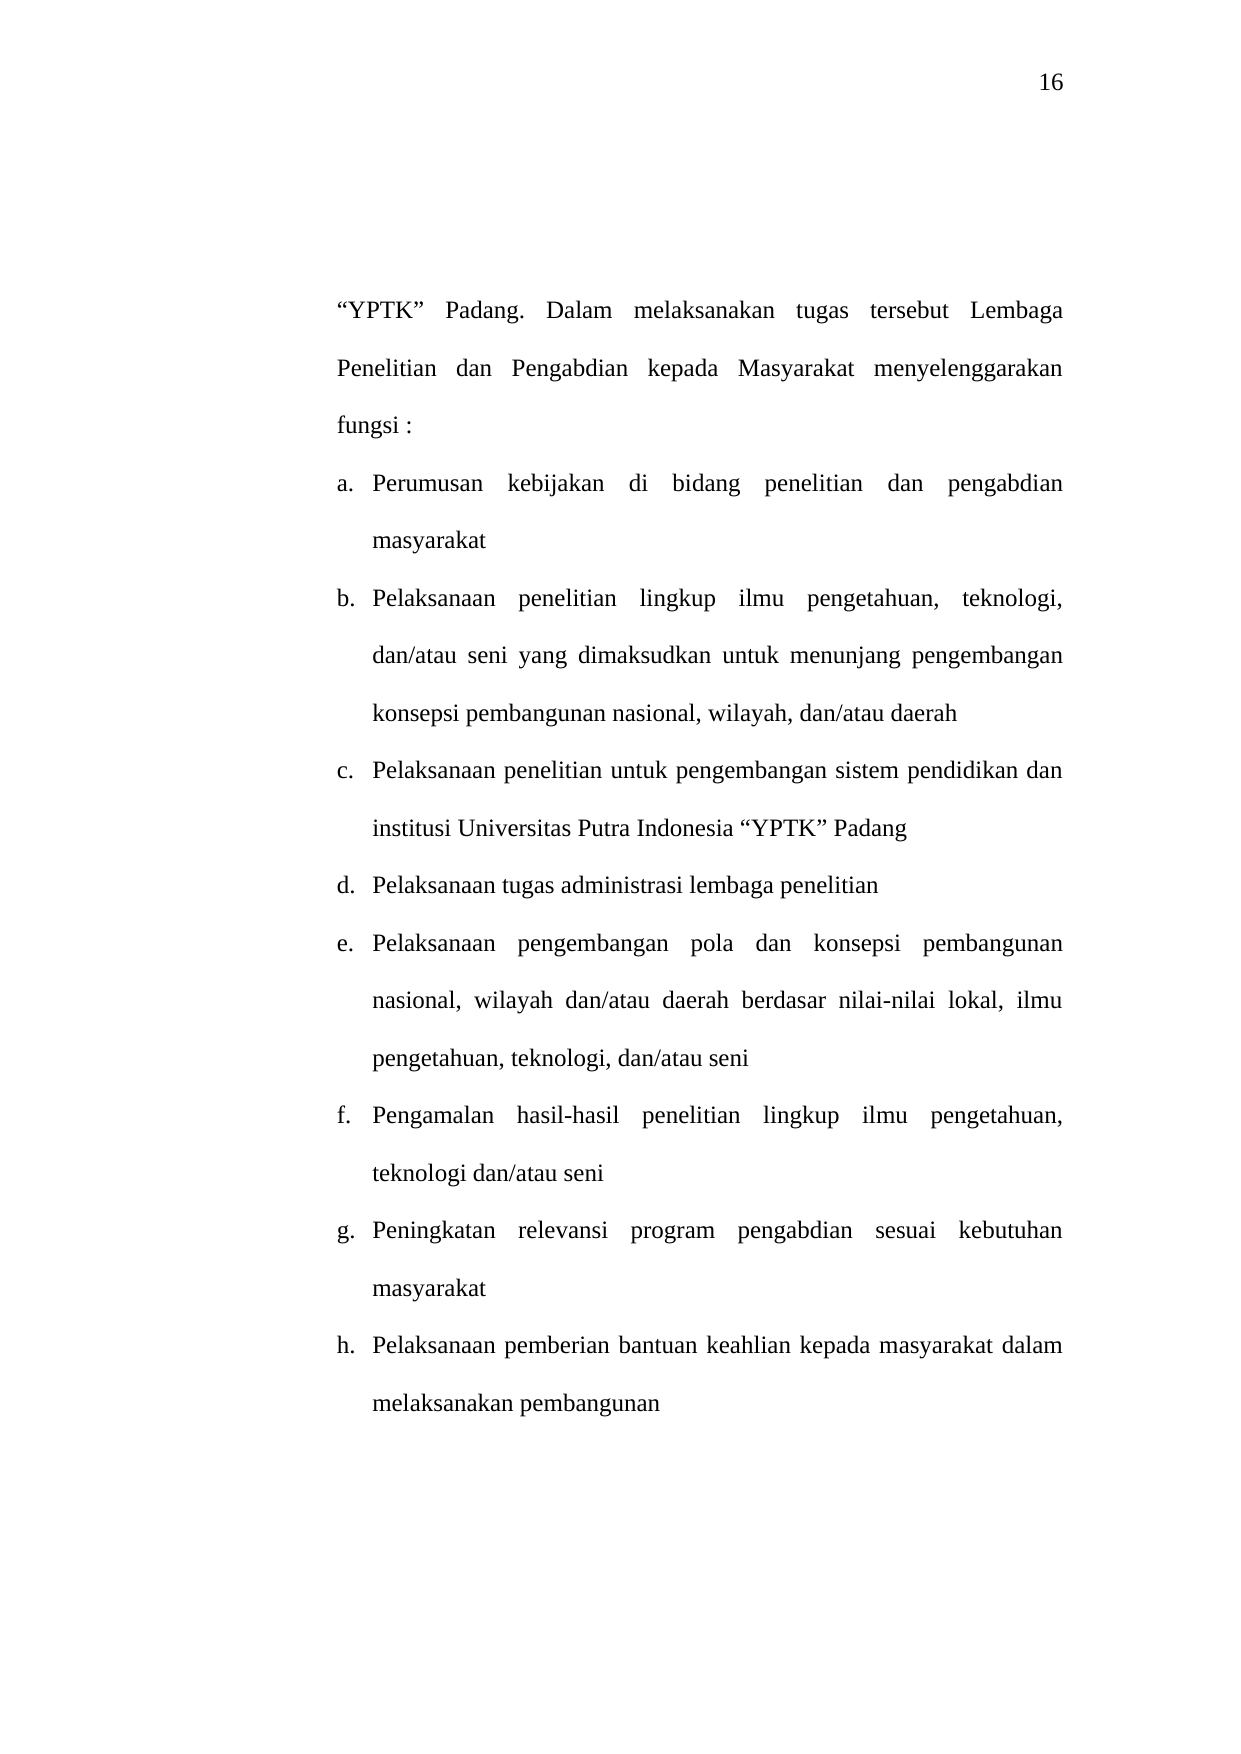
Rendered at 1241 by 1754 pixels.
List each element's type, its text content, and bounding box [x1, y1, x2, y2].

list “YPTK” Padang. Dalam melaksanakan tugas tersebut Lembaga Penelitian dan Pengabdian kepada Masyarakat menyelenggarakan fungsi : [289, 295, 1063, 439]
list Perumusan kebijakan di bidang penelitian dan pengabdian masyarakat [337, 468, 1063, 554]
list Pelaksanaan penelitian untuk pengembangan sistem pendidikan dan institusi Universitas Putra Indonesia “YPTK” Padang [337, 755, 1063, 842]
list Peningkatan relevansi program pengabdian sesuai kebutuhan masyarakat [337, 1215, 1063, 1302]
list Pelaksanaan pengembangan pola dan konsepsi pembangunan nasional, wilayah dan/atau daerah berdasar nilai-nilai lokal, ilmu pengetahuan, teknologi, dan/atau seni [337, 928, 1063, 1072]
list Pengamalan hasil-hasil penelitian lingkup ilmu pengetahuan, teknologi dan/atau seni [337, 1100, 1063, 1187]
list Pelaksanaan tugas administrasi lembaga penelitian [337, 870, 1063, 899]
list Pelaksanaan penelitian lingkup ilmu pengetahuan, teknologi, dan/atau seni yang dimaksudkan untuk menunjang pengembangan konsepsi pembangunan nasional, wilayah, dan/atau daerah [337, 583, 1063, 727]
list Pelaksanaan pemberian bantuan keahlian kepada masyarakat dalam melaksanakan pembangunan [337, 1330, 1063, 1417]
